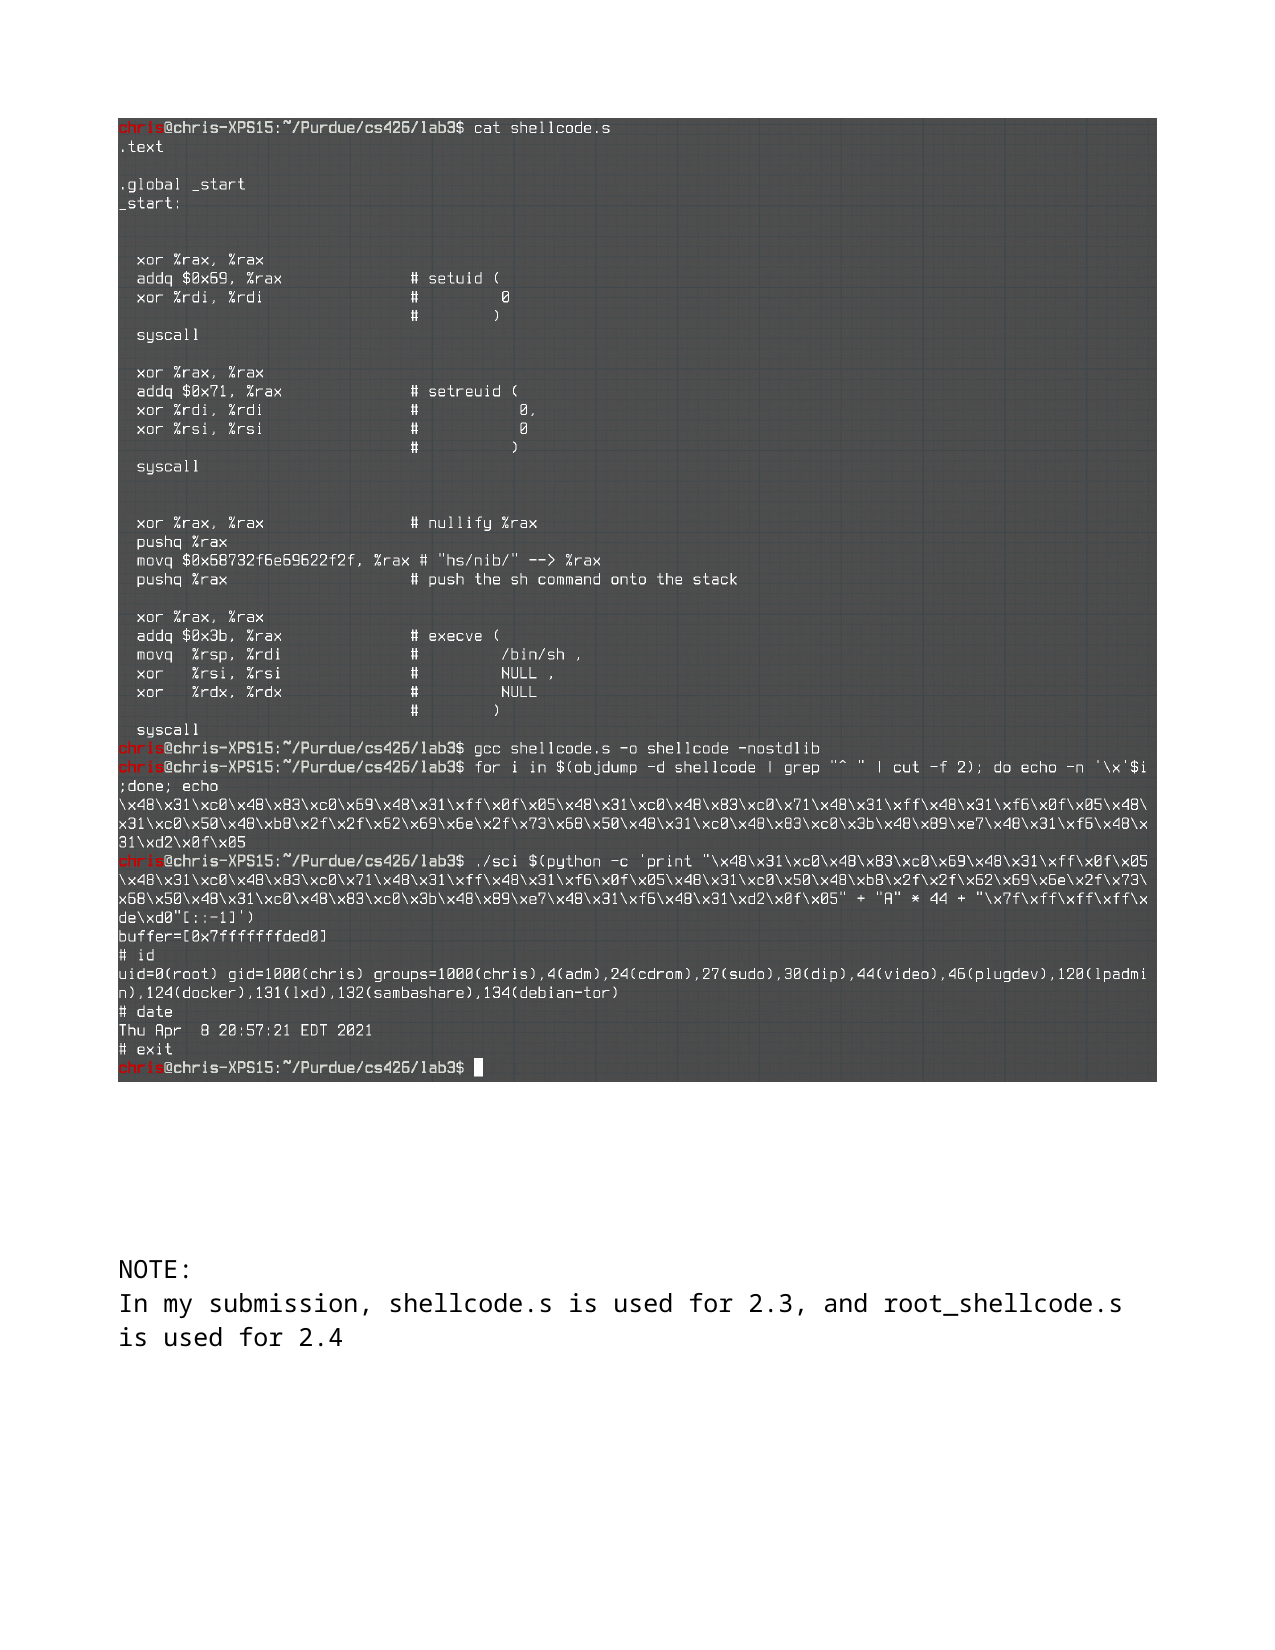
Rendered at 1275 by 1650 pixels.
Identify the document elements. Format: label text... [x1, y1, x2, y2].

picture [118, 118, 1157, 1082]
text In my submission, shellcode.s is used for 2.3, and root_shellcode.s is used for 2.4 [118, 1286, 1157, 1354]
text NOTE: [118, 1252, 1157, 1286]
